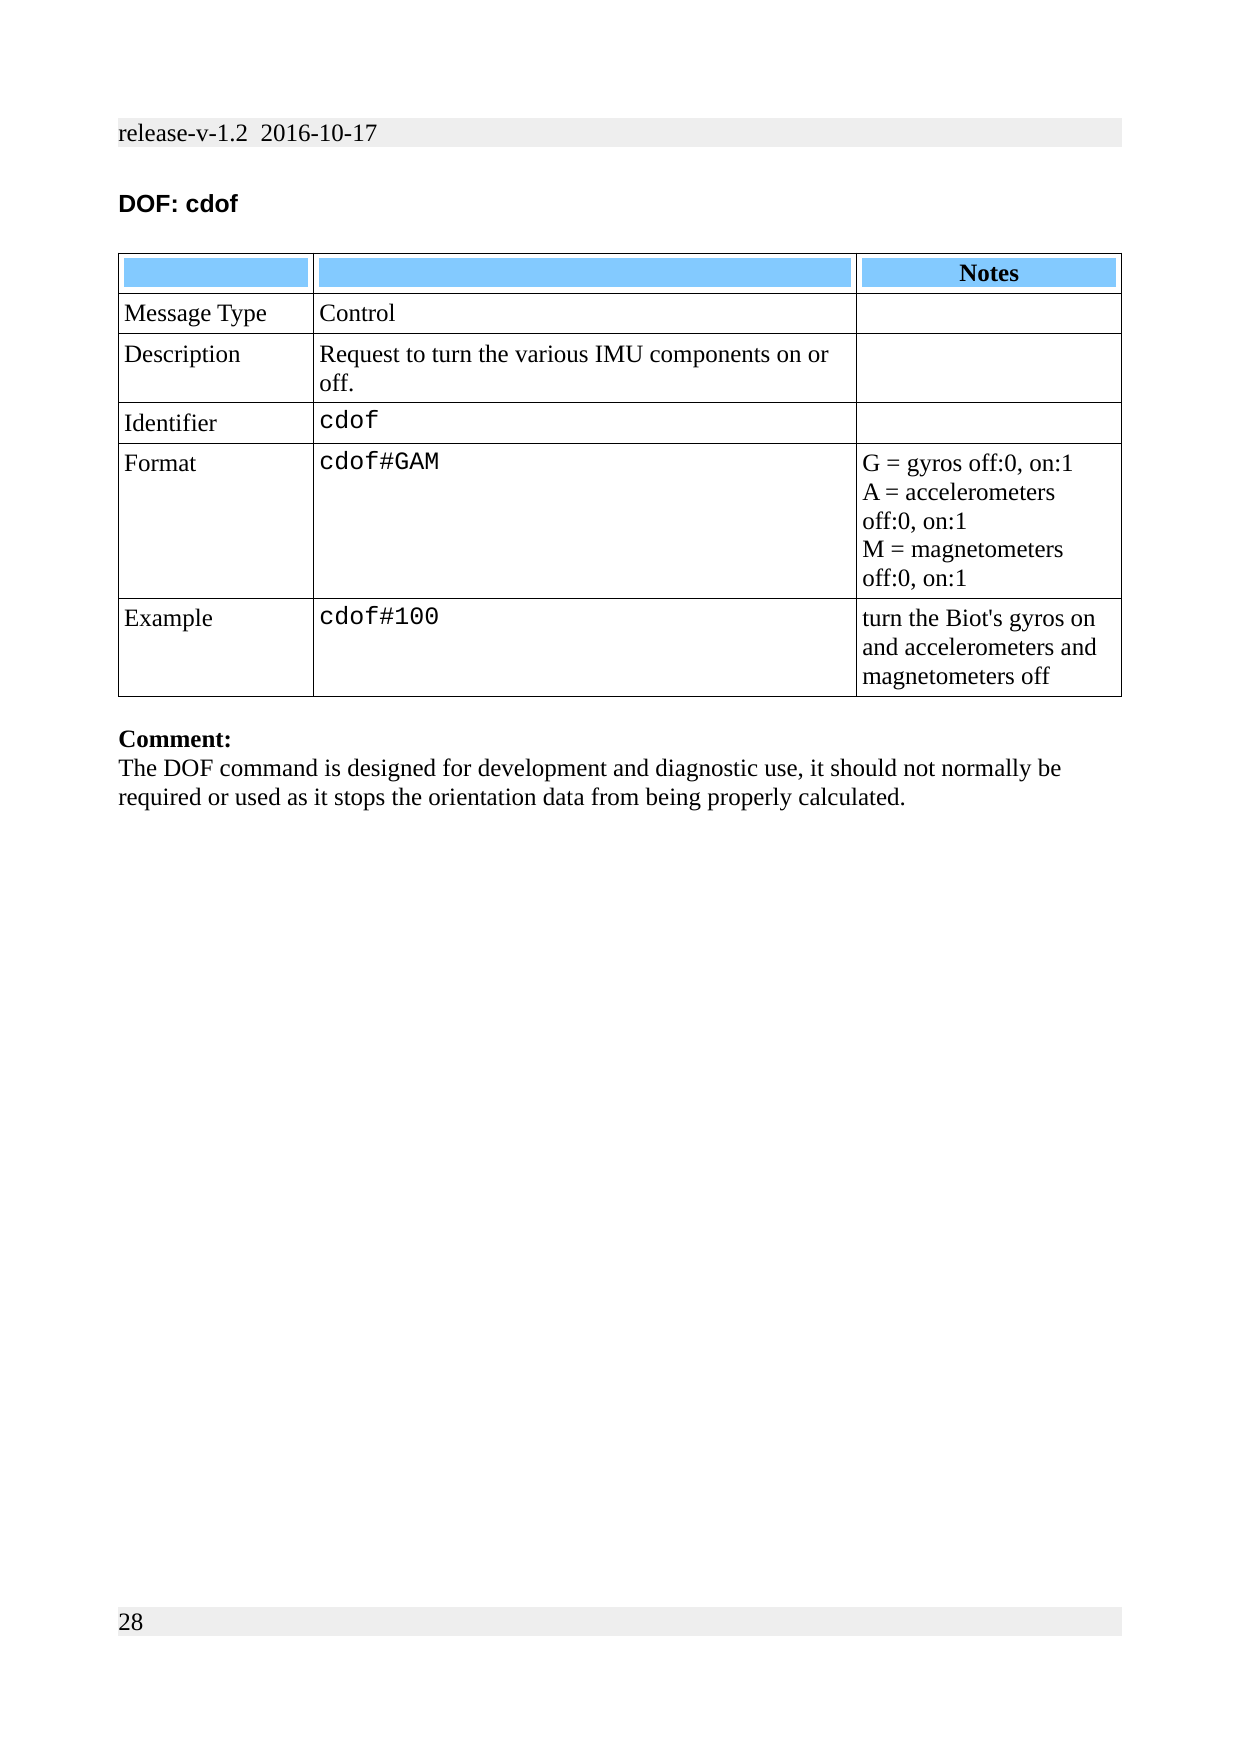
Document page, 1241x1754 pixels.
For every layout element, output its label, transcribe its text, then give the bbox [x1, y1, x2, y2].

table_cell Description [119, 334, 313, 402]
table_cell Format [119, 444, 313, 598]
table_cell G = gyros off:0, on:1 A = accelerometers off:0, on:1 M = magnetometers off:0, on:1 [857, 444, 1121, 598]
table_cell turn the Biot's gyros on and accelerometers and magnetometers off [857, 599, 1121, 696]
table_cell Example [119, 599, 313, 696]
table_cell cdof [314, 403, 856, 442]
table_header Notes [857, 254, 1121, 293]
table_cell Identifier [119, 403, 313, 442]
table_cell [857, 334, 1121, 402]
text Comment: [118, 724, 1122, 753]
table_header [119, 254, 313, 293]
table_cell [857, 294, 1121, 333]
subtitle DOF: cdof [118, 189, 1122, 217]
table_cell Control [314, 294, 856, 333]
text The DOF command is designed for development and diagnostic use, it should not normally be required or used as it stops the orientation data from being properly calculated. [118, 753, 1122, 811]
table_cell Message Type [119, 294, 313, 333]
table_cell Request to turn the various IMU components on or off. [314, 334, 856, 402]
table_cell [857, 403, 1121, 442]
table_header [314, 254, 856, 293]
table_cell cdof#100 [314, 599, 856, 696]
table_cell cdof#GAM [314, 444, 856, 598]
